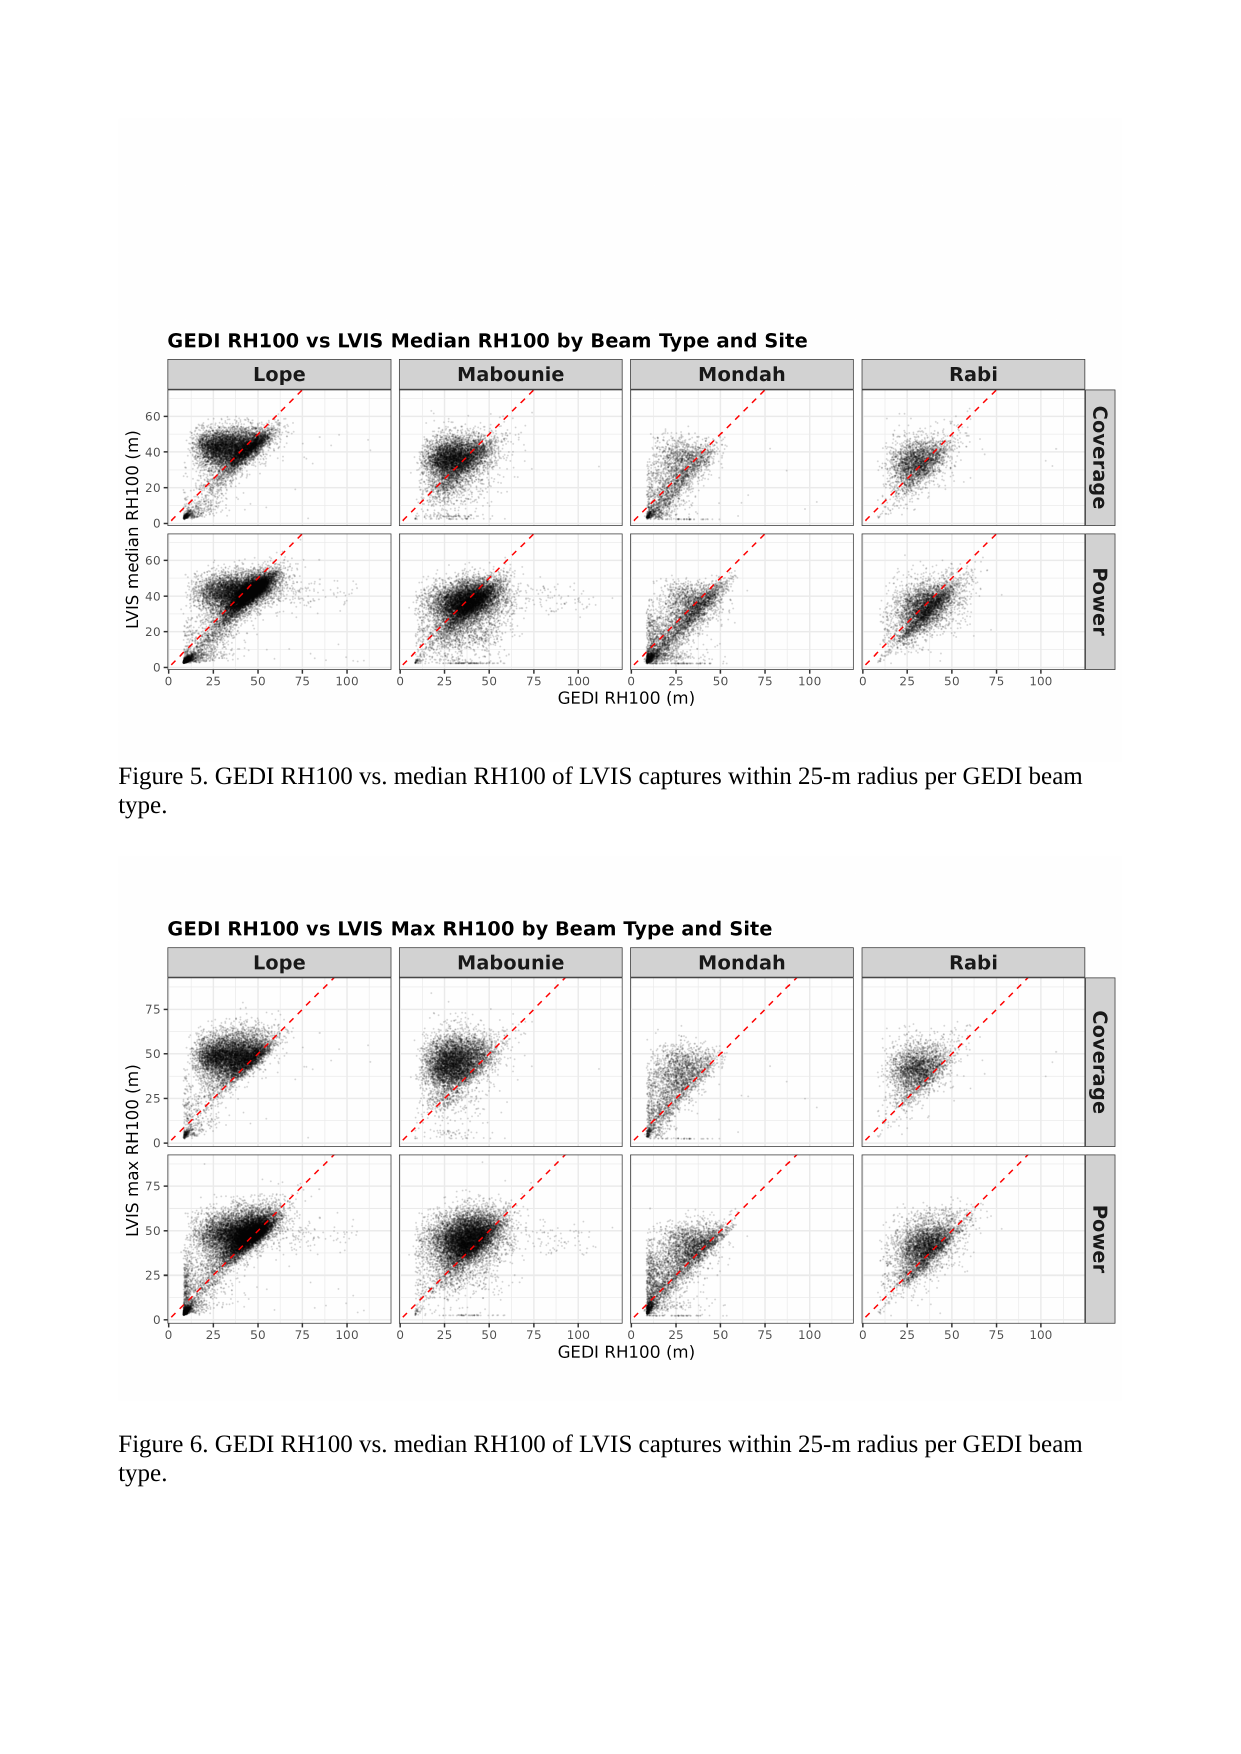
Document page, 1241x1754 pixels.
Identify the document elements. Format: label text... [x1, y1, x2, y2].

text Figure 5. GEDI RH100 vs. median RH100 of LVIS captures within 25-m radius per GEDI beam type. [118, 762, 1122, 819]
text Figure 6. GEDI RH100 vs. median RH100 of LVIS captures within 25-m radius per GEDI beam type. [118, 1429, 1122, 1486]
picture [118, 118, 1123, 762]
picture [118, 856, 1123, 1401]
